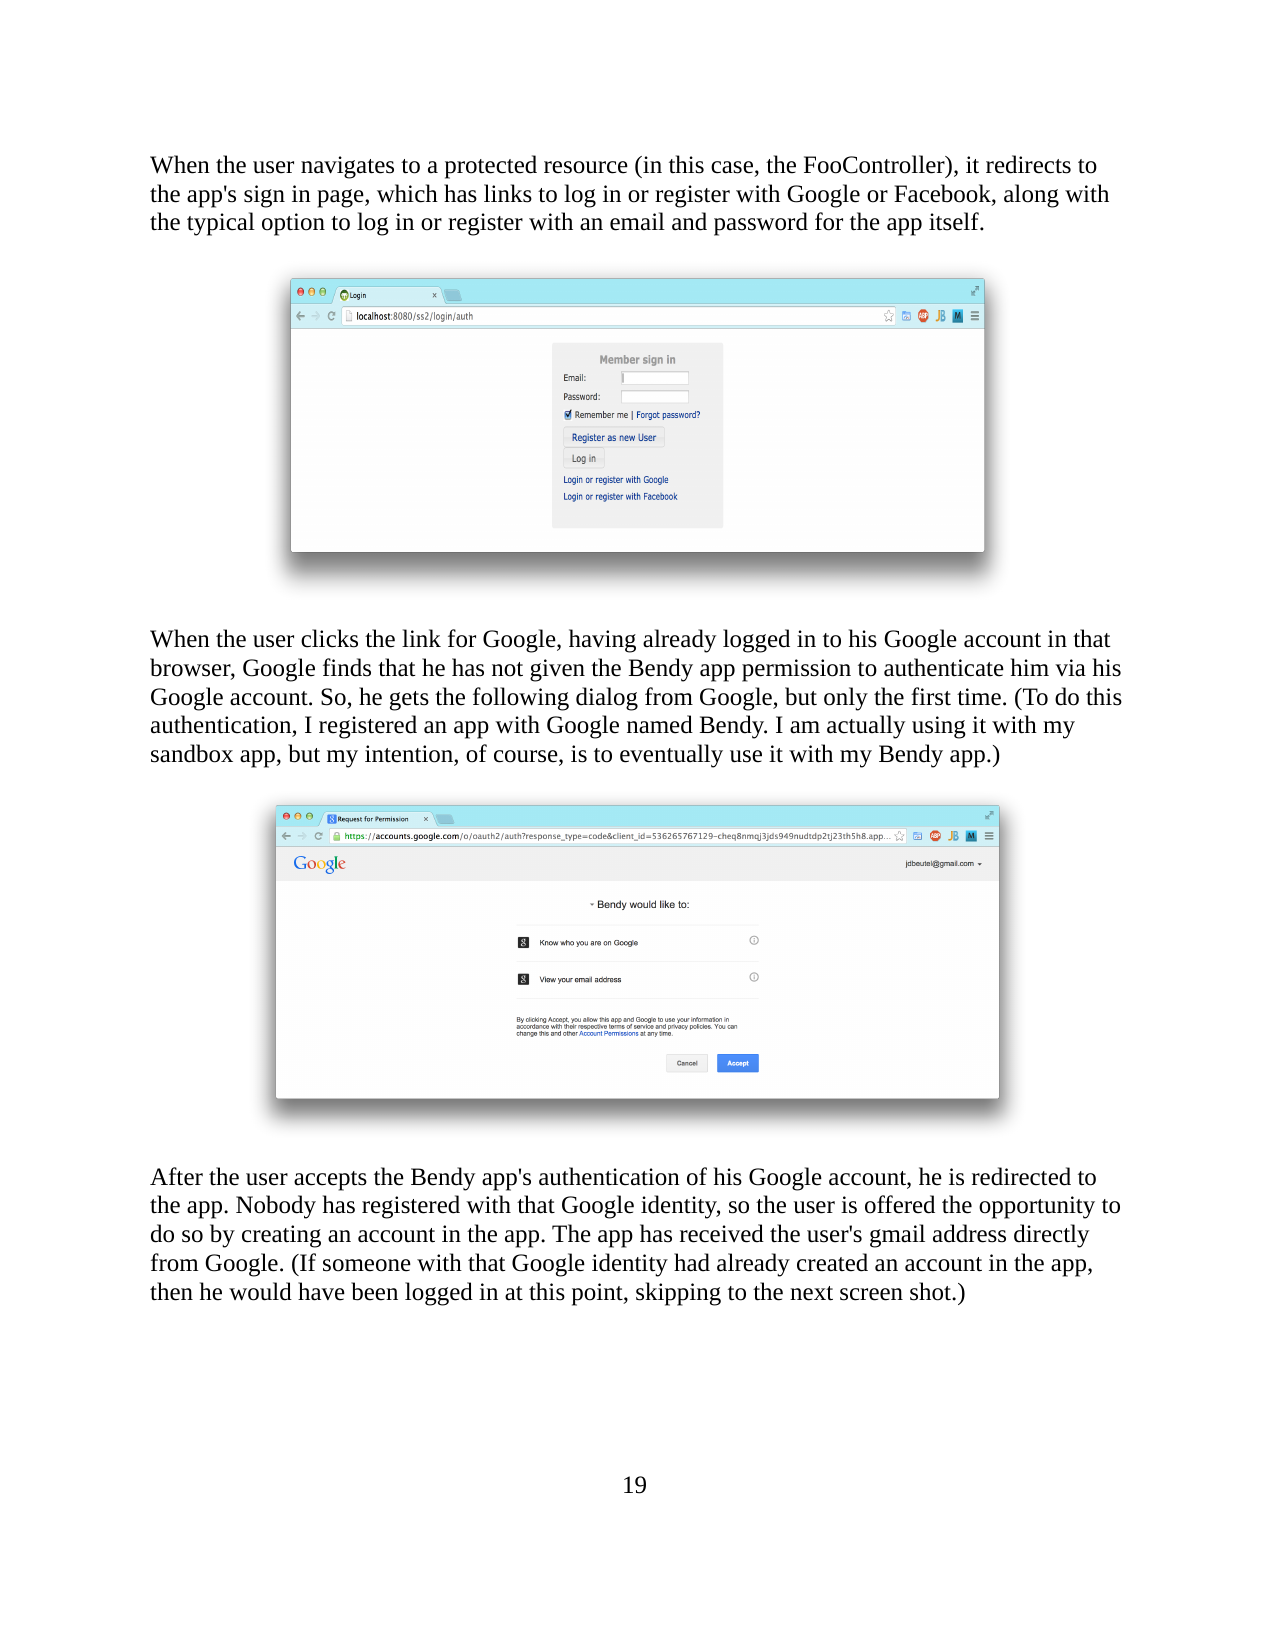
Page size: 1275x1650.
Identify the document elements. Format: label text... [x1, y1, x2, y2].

text After the user accepts the Bendy app's authentication of his Google account, he is redirected to the app. Nobody has registered with that Google identity, so the user is offered the opportunity to do so by creating an account in the app. The app has received the user's gmail address directly from Google. (If someone with that Google identity had already created an account in the app, then he would have been logged in at this point, skipping to the next screen shot.) [150, 1162, 1125, 1306]
text When the user clicks the link for Google, having already logged in to his Google account in that browser, Google finds that he has not given the Bendy app permission to authenticate him via his Google account. So, he gets the following dialog from Google, but only the first time. (To do this authentication, I registered an app with Google named Bendy. I am actually using it with my sandbox app, but my intention, of course, is to eventually use it with my Bendy app.) [150, 624, 1125, 768]
picture [243, 785, 1032, 1144]
picture [259, 254, 1016, 607]
text When the user navigates to a protected resource (in this case, the FooController), it redirects to the app's sign in page, which has links to log in or register with Google or Facebook, along with the typical option to log in or register with an email and password for the app itself. [150, 150, 1125, 236]
